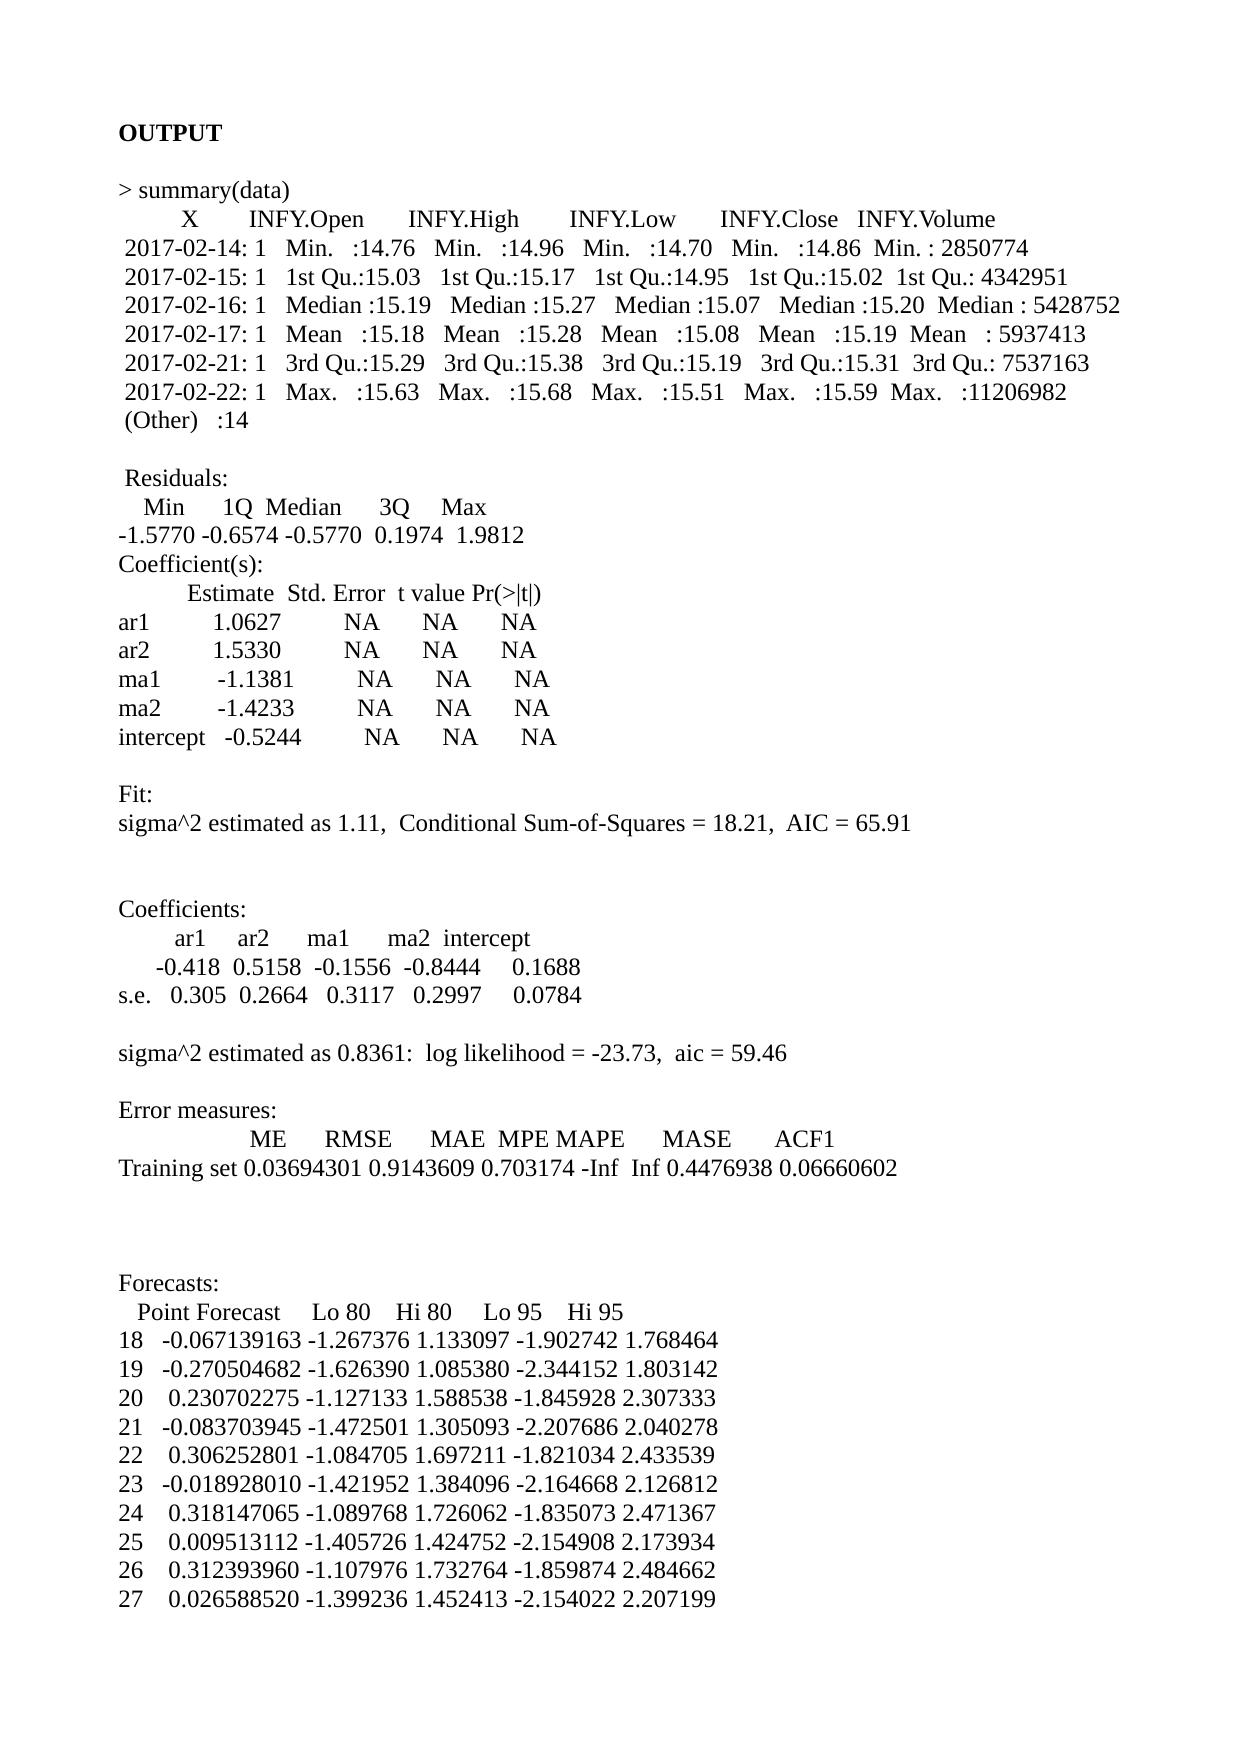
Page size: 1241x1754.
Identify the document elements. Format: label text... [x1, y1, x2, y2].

text OUTPUT [118, 118, 1129, 147]
text ma2 -1.4233 NA NA NA [118, 693, 1122, 722]
text ar1 1.0627 NA NA NA [118, 607, 1122, 636]
text ar1 ar2 ma1 ma2 intercept [118, 923, 1122, 952]
text 2017-02-17: 1 Mean :15.18 Mean :15.28 Mean :15.08 Mean :15.19 Mean : 5937413 [118, 319, 1122, 348]
text ar2 1.5330 NA NA NA [118, 636, 1122, 664]
text 18 -0.067139163 -1.267376 1.133097 -1.902742 1.768464 [118, 1326, 1122, 1354]
text 2017-02-14: 1 Min. :14.76 Min. :14.96 Min. :14.70 Min. :14.86 Min. : 2850774 [118, 233, 1122, 262]
text Point Forecast Lo 80 Hi 80 Lo 95 Hi 95 [118, 1297, 1122, 1326]
text Training set 0.03694301 0.9143609 0.703174 -Inf Inf 0.4476938 0.06660602 [118, 1153, 1122, 1182]
text 24 0.318147065 -1.089768 1.726062 -1.835073 2.471367 [118, 1498, 1122, 1527]
text s.e. 0.305 0.2664 0.3117 0.2997 0.0784 [118, 981, 1122, 1009]
text 2017-02-21: 1 3rd Qu.:15.29 3rd Qu.:15.38 3rd Qu.:15.19 3rd Qu.:15.31 3rd Qu.: 7537163 [118, 348, 1122, 377]
text sigma^2 estimated as 0.8361: log likelihood = -23.73, aic = 59.46 [118, 1038, 1122, 1067]
text 22 0.306252801 -1.084705 1.697211 -1.821034 2.433539 [118, 1441, 1122, 1469]
text Coefficients: [118, 894, 1122, 923]
text 20 0.230702275 -1.127133 1.588538 -1.845928 2.307333 [118, 1383, 1122, 1412]
text 2017-02-22: 1 Max. :15.63 Max. :15.68 Max. :15.51 Max. :15.59 Max. :11206982 [118, 377, 1122, 406]
text -1.5770 -0.6574 -0.5770 0.1974 1.9812 [118, 521, 1122, 549]
text Coefficient(s): [118, 549, 1122, 578]
text Min 1Q Median 3Q Max [118, 492, 1122, 521]
text Estimate Std. Error t value Pr(>|t|) [118, 578, 1122, 607]
text (Other) :14 [118, 406, 1122, 434]
text 23 -0.018928010 -1.421952 1.384096 -2.164668 2.126812 [118, 1469, 1122, 1498]
text 27 0.026588520 -1.399236 1.452413 -2.154022 2.207199 [118, 1584, 1122, 1613]
text X INFY.Open INFY.High INFY.Low INFY.Close INFY.Volume [118, 204, 1122, 233]
text 2017-02-15: 1 1st Qu.:15.03 1st Qu.:15.17 1st Qu.:14.95 1st Qu.:15.02 1st Qu.: 4342951 [118, 262, 1122, 291]
text Forecasts: [118, 1268, 1122, 1297]
text 19 -0.270504682 -1.626390 1.085380 -2.344152 1.803142 [118, 1354, 1122, 1383]
text 2017-02-16: 1 Median :15.19 Median :15.27 Median :15.07 Median :15.20 Median : 5428752 [118, 291, 1122, 319]
text intercept -0.5244 NA NA NA [118, 722, 1122, 751]
text 21 -0.083703945 -1.472501 1.305093 -2.207686 2.040278 [118, 1412, 1122, 1441]
text sigma^2 estimated as 1.11, Conditional Sum-of-Squares = 18.21, AIC = 65.91 [118, 808, 1122, 837]
text -0.418 0.5158 -0.1556 -0.8444 0.1688 [118, 952, 1122, 981]
text Error measures: [118, 1096, 1122, 1124]
text ma1 -1.1381 NA NA NA [118, 664, 1122, 693]
text 25 0.009513112 -1.405726 1.424752 -2.154908 2.173934 [118, 1527, 1122, 1556]
text > summary(data) [118, 176, 1122, 204]
text ME RMSE MAE MPE MAPE MASE ACF1 [118, 1124, 1122, 1153]
text Fit: [118, 779, 1122, 808]
text Residuals: [118, 463, 1122, 492]
text 26 0.312393960 -1.107976 1.732764 -1.859874 2.484662 [118, 1556, 1122, 1584]
